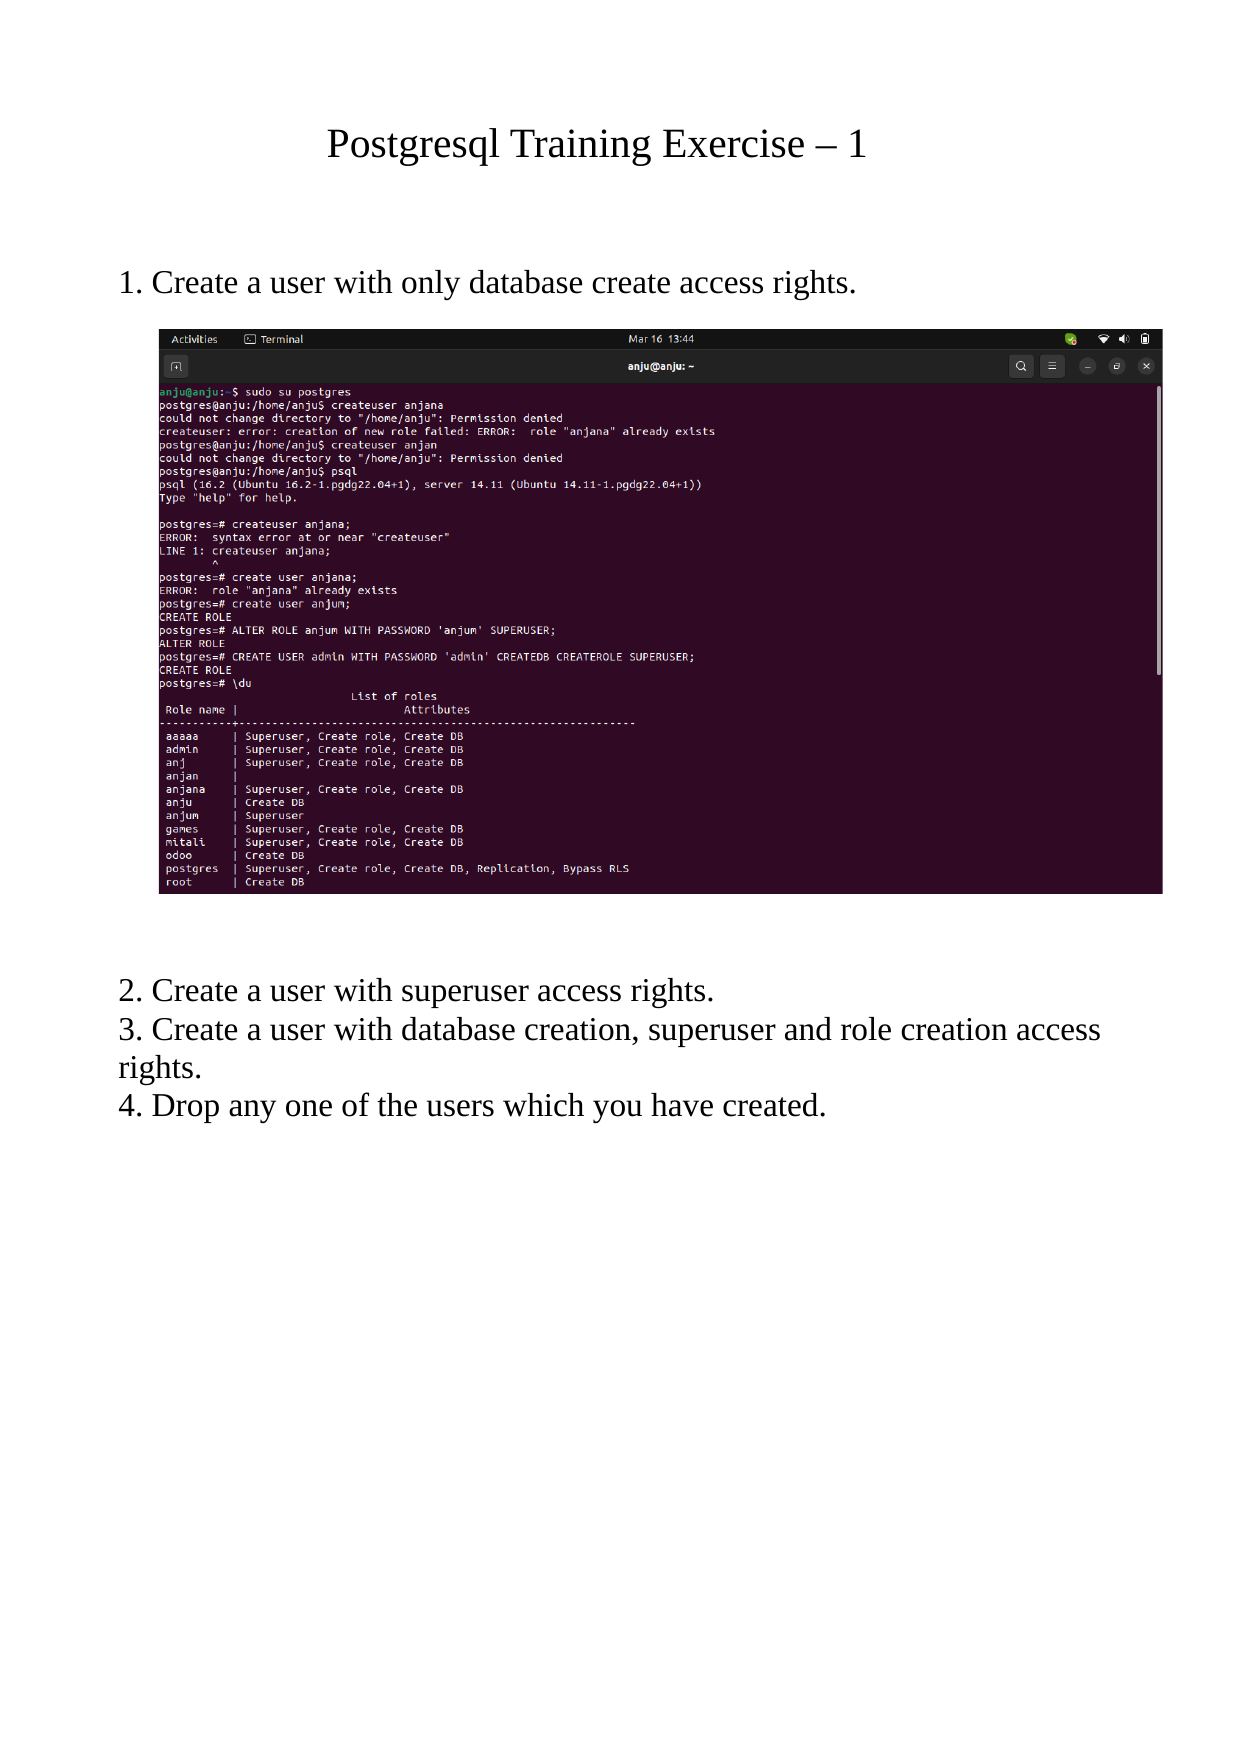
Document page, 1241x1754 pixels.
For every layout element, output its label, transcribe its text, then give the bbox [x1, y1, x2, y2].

text 3. Create a user with database creation, superuser and role creation access rights. [118, 1009, 1122, 1085]
text 1. Create a user with only database create access rights. [118, 262, 1122, 300]
picture [158, 329, 1163, 894]
text 2. Create a user with superuser access rights. [118, 970, 1122, 1009]
text 4. Drop any one of the users which you have created. [118, 1085, 1122, 1124]
text Postgresql Training Exercise – 1 [118, 118, 1122, 166]
